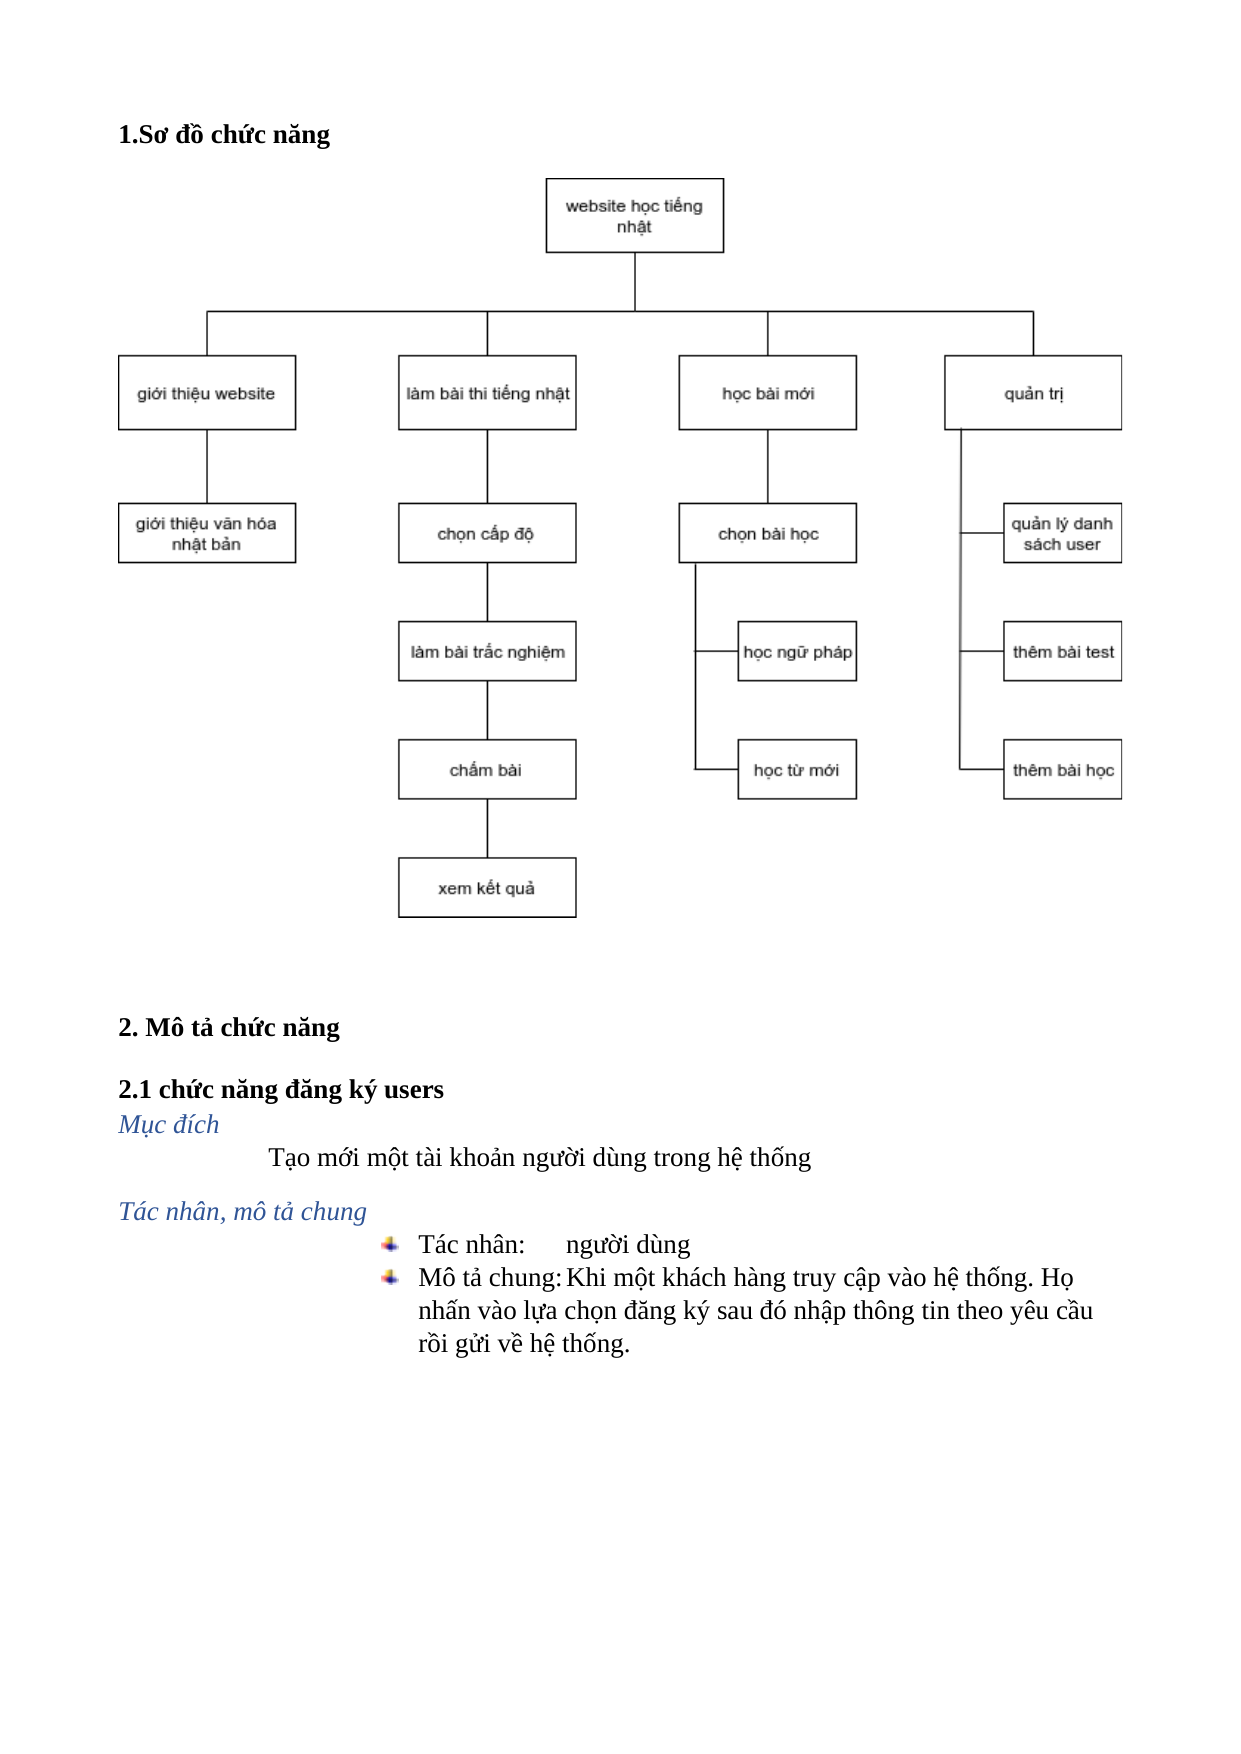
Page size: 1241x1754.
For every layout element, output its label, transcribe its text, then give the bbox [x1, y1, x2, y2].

text 2.1 chức năng đăng ký users [118, 1073, 1122, 1104]
subtitle Mục đích [118, 1108, 1122, 1139]
text 2. Mô tả chức năng [118, 1011, 1122, 1042]
picture [381, 1268, 399, 1285]
list Tác nhân: người dùng [381, 1228, 1122, 1259]
text Tạo mới một tài khoản người dùng trong hệ thống [268, 1141, 1122, 1172]
text 1.Sơ đồ chức năng [118, 118, 1122, 149]
picture [118, 178, 1123, 918]
picture [381, 1235, 399, 1252]
list Mô tả chung: Khi một khách hàng truy cập vào hệ thống. Họ nhấn vào lựa chọn đăng ký sau đó nhập thông tin theo yêu cầu rồi gửi về hệ thống. [381, 1261, 1122, 1358]
subtitle Tác nhân, mô tả chung [118, 1195, 1122, 1226]
